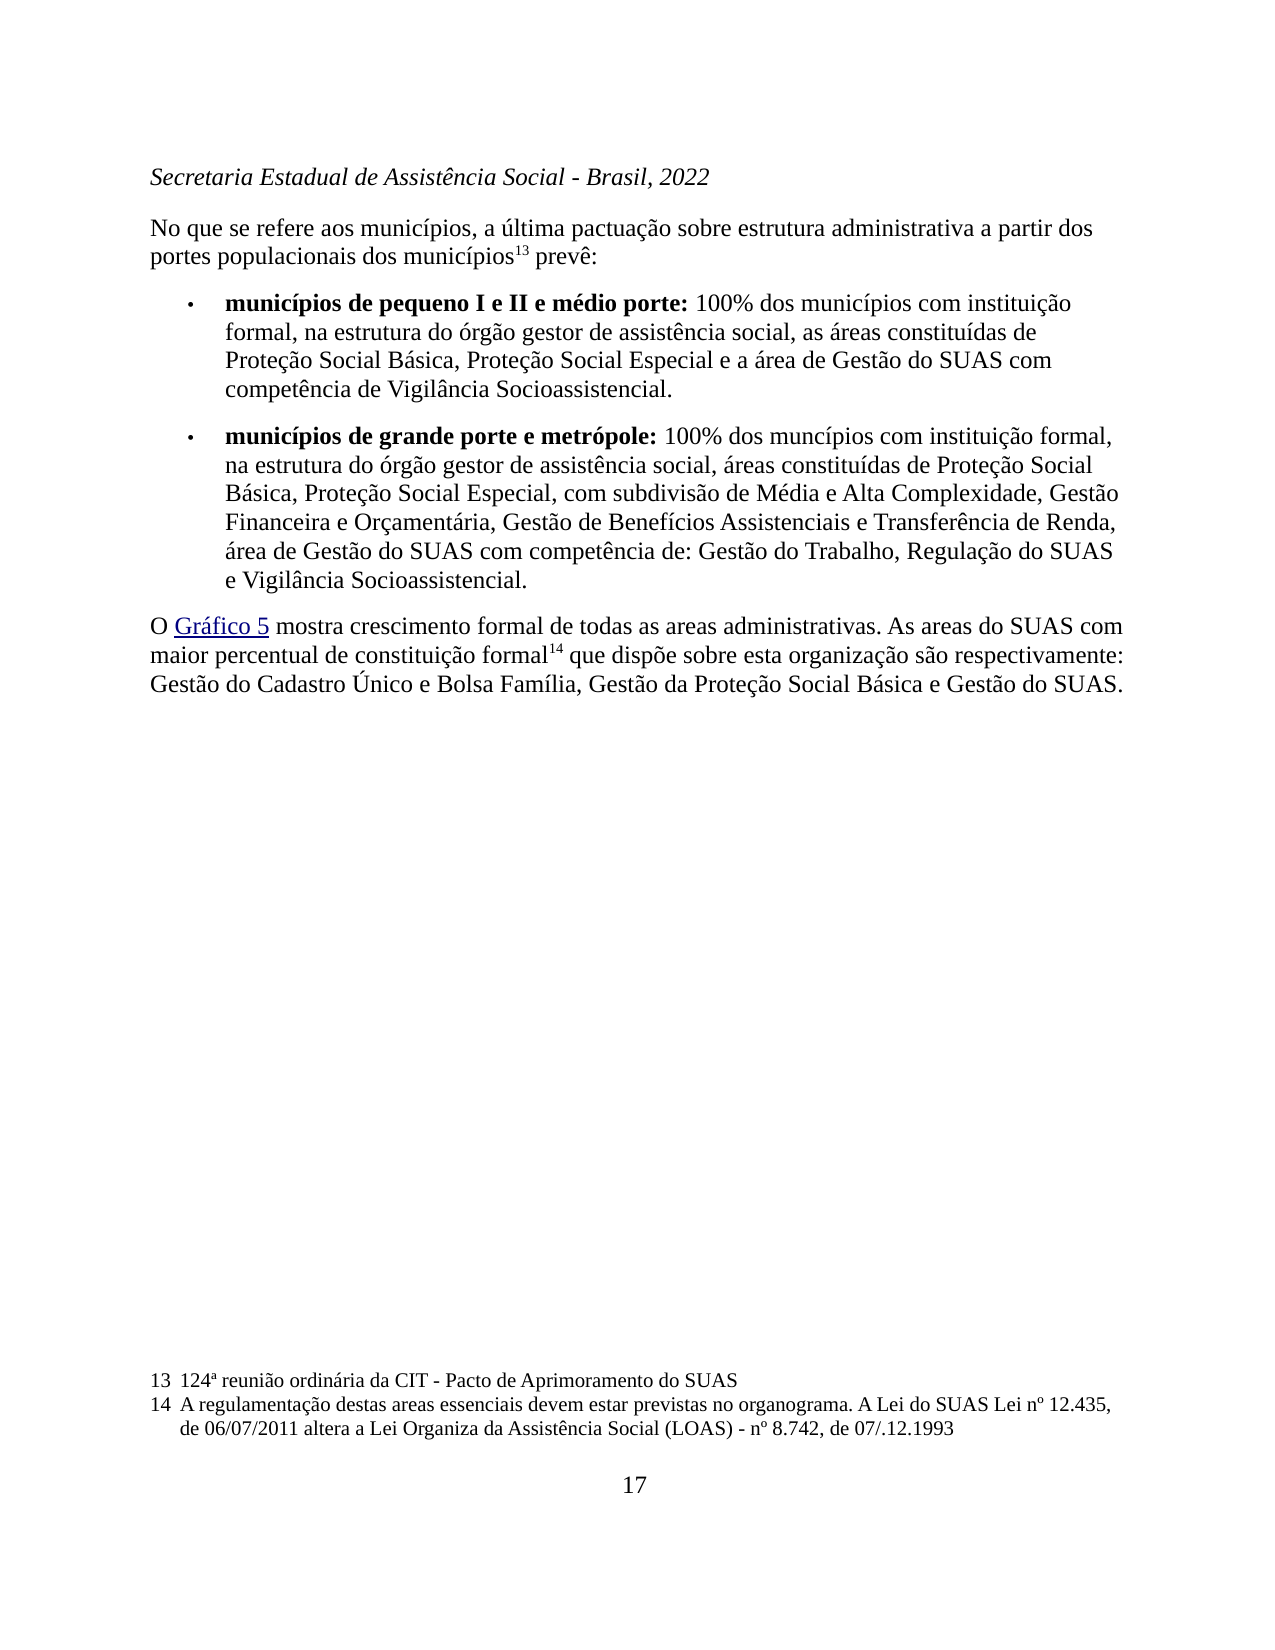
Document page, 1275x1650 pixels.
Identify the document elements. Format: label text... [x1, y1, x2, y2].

text No que se refere aos municípios, a última pactuação sobre estrutura administrativa a partir dos portes populacionais dos municípios prevê: [150, 213, 1125, 270]
text O Gráfico 5 mostra crescimento formal de todas as areas administrativas. As areas do SUAS com maior percentual de constituição formal que dispõe sobre esta organização são respectivamente: Gestão do Cadastro Único e Bolsa Família, Gestão da Proteção Social Básica e Gestão do SUAS. [150, 611, 1125, 698]
list municípios de grande porte e metrópole: 100% dos muncípios com instituição formal, na estrutura do órgão gestor de assistência social, áreas constituídas de Proteção Social Básica, Proteção Social Especial, com subdivisão de Média e Alta Complexidade, Gestão Financeira e Orçamentária, Gestão de Benefícios Assistenciais e Transferência de Renda, área de Gestão do SUAS com competência de: Gestão do Trabalho, Regulação do SUAS e Vigilância Socioassistencial. [187, 421, 1125, 593]
text A regulamentação destas areas essenciais devem estar previstas no organograma. A Lei do SUAS Lei nº 12.435, de 06/07/2011 altera a Lei Organiza da Assistência Social (LOAS) - nº 8.742, de 07/.12.1993 [150, 1392, 1125, 1440]
text 124ª reunião ordinária da CIT - Pacto de Aprimoramento do SUAS [150, 1368, 1125, 1392]
table_header Secretaria Estadual de Assistência Social - Brasil, 2022 [150, 150, 1125, 204]
list municípios de pequeno I e II e médio porte: 100% dos municípios com instituição formal, na estrutura do órgão gestor de assistência social, as áreas constituídas de Proteção Social Básica, Proteção Social Especial e a área de Gestão do SUAS com competência de Vigilância Socioassistencial. [187, 288, 1125, 403]
